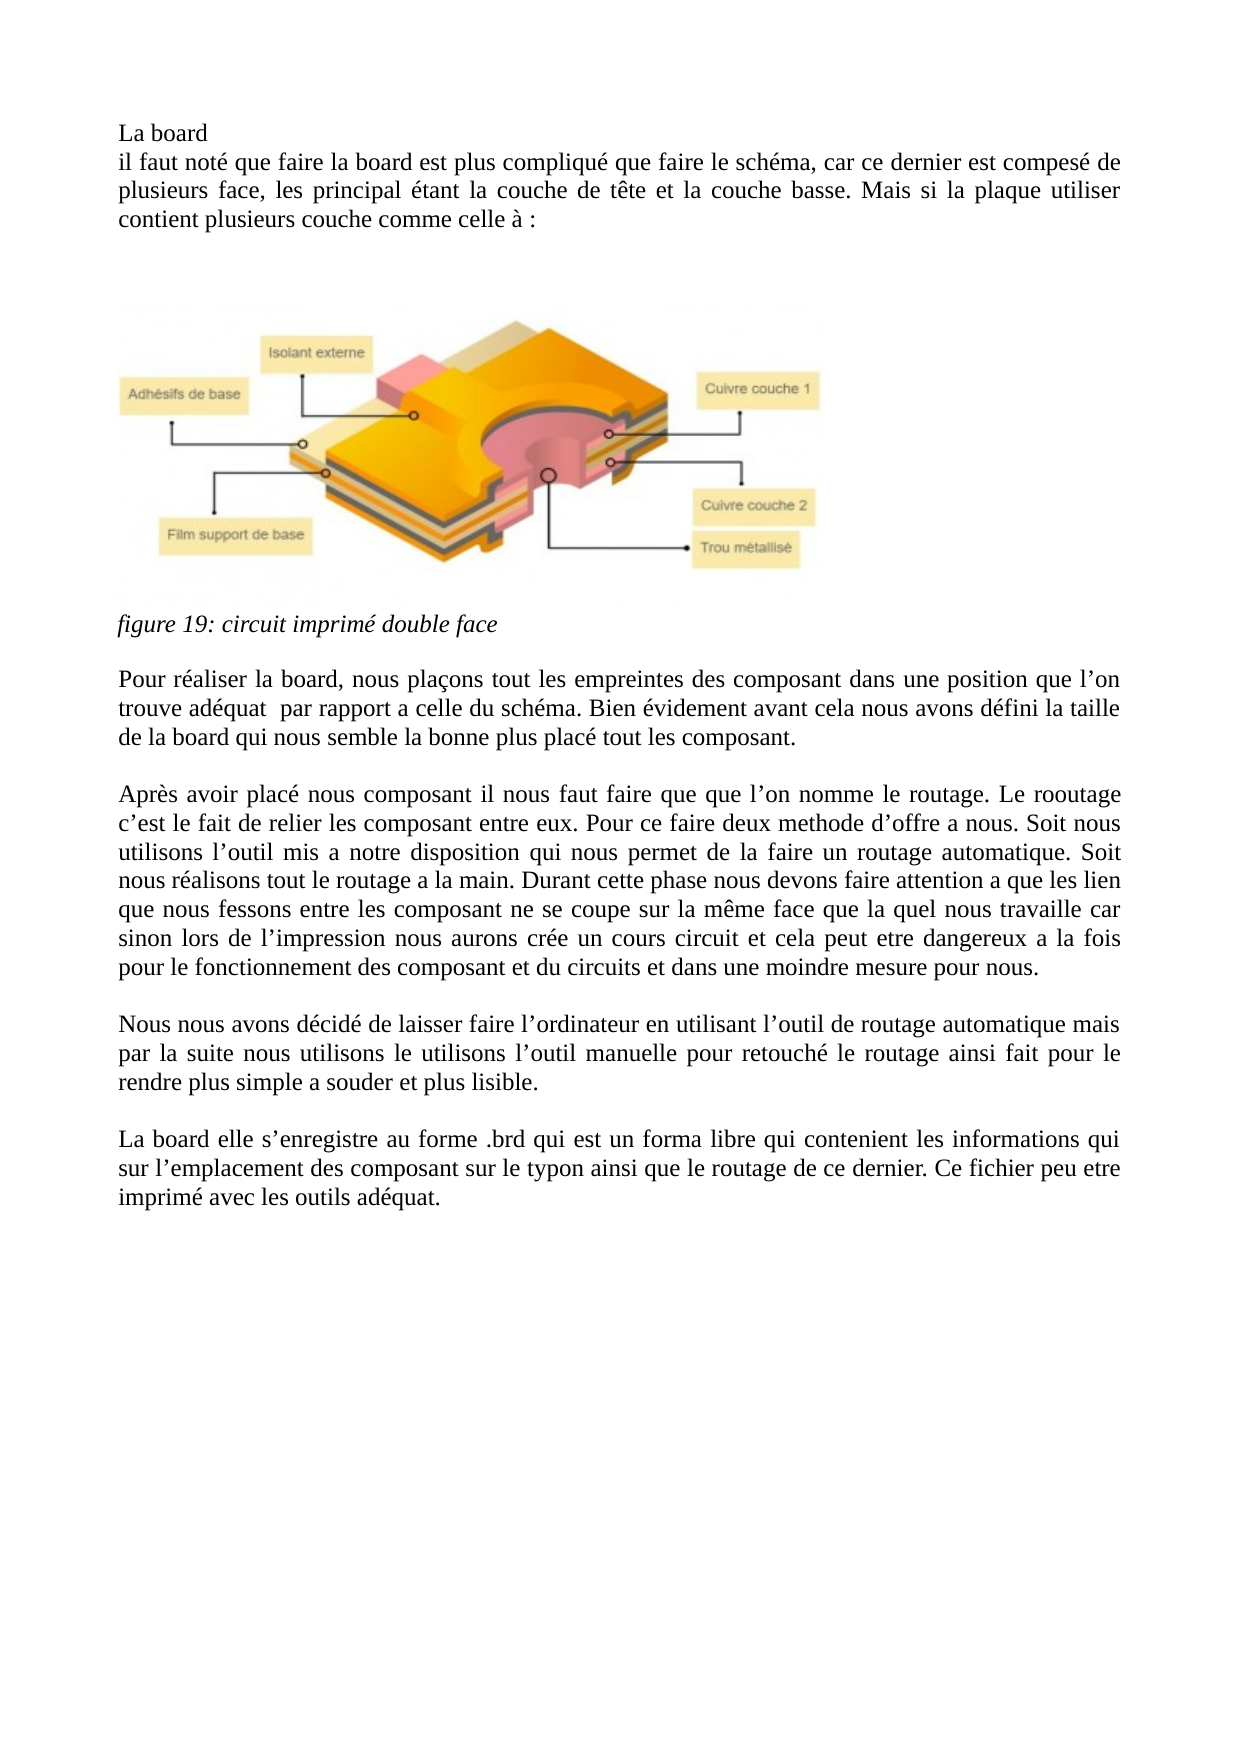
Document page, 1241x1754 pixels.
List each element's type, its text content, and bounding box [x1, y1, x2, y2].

text Nous nous avons décidé de laisser faire l’ordinateur en utilisant l’outil de routage automatique mais par la suite nous utilisons le utilisons l’outil manuelle pour retouché le routage ainsi fait pour le rendre plus simple a souder et plus lisible. [118, 1009, 1122, 1096]
text La board [118, 118, 1122, 147]
text La board elle s’enregistre au forme .brd qui est un forma libre qui contenient les informations qui sur l’emplacement des composant sur le typon ainsi que le routage de ce dernier. Ce fichier peu etre imprimé avec les outils adéquat. [118, 1124, 1122, 1211]
text il faut noté que faire la board est plus compliqué que faire le schéma, car ce dernier est compesé de plusieurs face, les principal étant la couche de tête et la couche basse. Mais si la plaque utiliser contient plusieurs couche comme celle à : [118, 147, 1122, 233]
text Après avoir placé nous composant il nous faut faire que que l’on nomme le routage. Le rooutage c’est le fait de relier les composant entre eux. Pour ce faire deux methode d’offre a nous. Soit nous utilisons l’outil mis a notre disposition qui nous permet de la faire un routage automatique. Soit nous réalisons tout le routage a la main. Durant cette phase nous devons faire attention a que les lien que nous fessons entre les composant ne se coupe sur la même face que la quel nous travaille car sinon lors de l’impression nous aurons crée un cours circuit et cela peut etre dangereux a la fois pour le fonctionnement des composant et du circuits et dans une moindre mesure pour nous. [118, 779, 1122, 981]
text figure 19: circuit imprimé double face [117, 604, 823, 637]
picture [117, 270, 823, 604]
text Pour réaliser la board, nous plaçons tout les empreintes des composant dans une position que l’on trouve adéquat par rapport a celle du schéma. Bien évidement avant cela nous avons défini la taille de la board qui nous semble la bonne plus placé tout les composant. [118, 664, 1122, 751]
